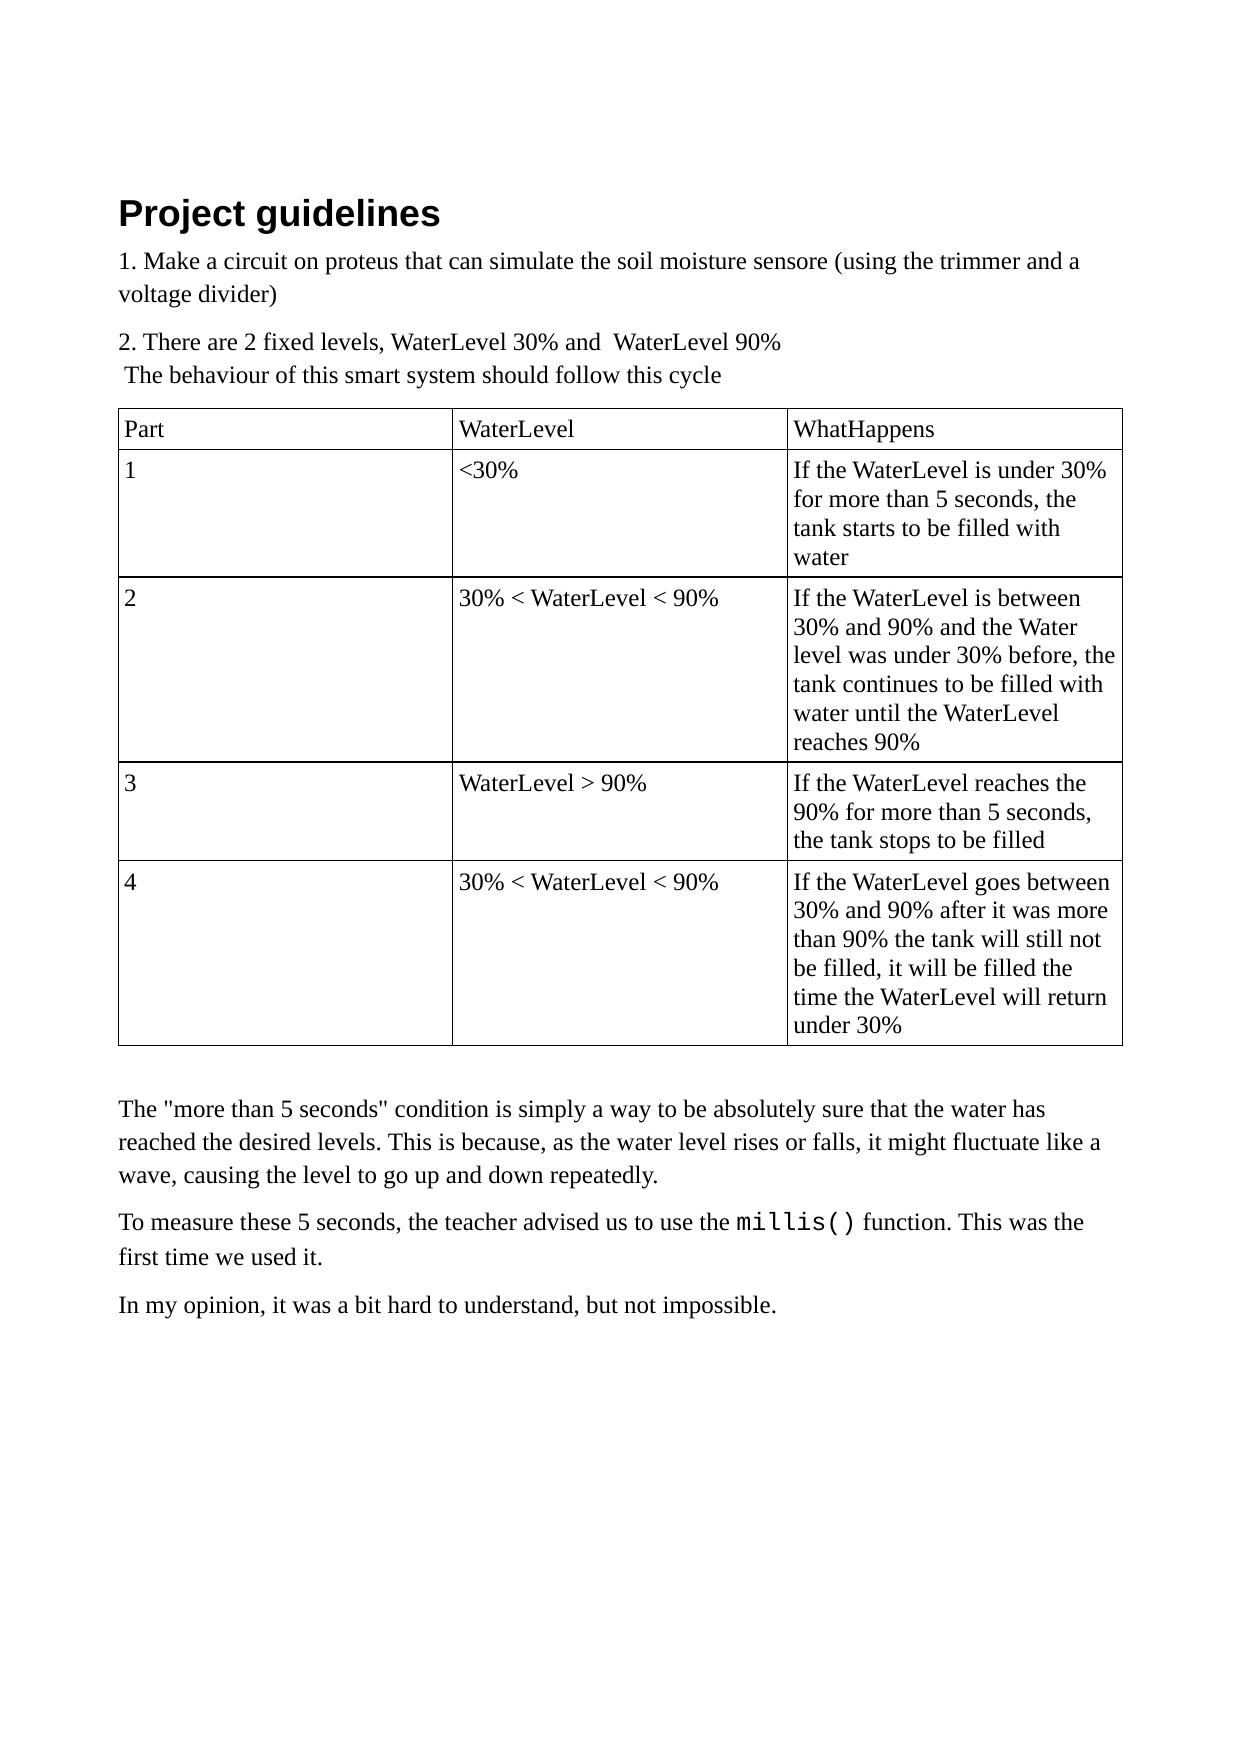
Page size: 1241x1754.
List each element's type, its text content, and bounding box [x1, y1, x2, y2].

table_header WhatHappens [788, 409, 1122, 449]
subtitle Project guidelines [118, 191, 1122, 234]
table_cell If the WaterLevel is under 30% for more than 5 seconds, the tank starts to be filled with water [788, 450, 1122, 576]
text The "more than 5 seconds" condition is simply a way to be absolutely sure that the water has reached the desired levels. This is because, as the water level rises or falls, it might fluctuate like a wave, causing the level to go up and down repeatedly. [118, 1094, 1122, 1188]
text 2. There are 2 fixed levels, WaterLevel 30% and WaterLevel 90% The behaviour of this smart system should follow this cycle [118, 327, 1122, 389]
table_cell 4 [119, 861, 452, 1045]
text 1. Make a circuit on proteus that can simulate the soil moisture sensore (using the trimmer and a voltage divider) [118, 246, 1122, 308]
table_header Part [119, 409, 452, 449]
table_cell WaterLevel > 90% [453, 763, 787, 860]
table_cell 30% < WaterLevel < 90% [453, 861, 787, 1045]
table_cell <30% [453, 450, 787, 576]
table_cell If the WaterLevel goes between 30% and 90% after it was more than 90% the tank will still not be filled, it will be filled the time the WaterLevel will return under 30% [788, 861, 1122, 1045]
table_cell 1 [119, 450, 452, 576]
table_cell 3 [119, 763, 452, 860]
table_header WaterLevel [453, 409, 787, 449]
text To measure these 5 seconds, the teacher advised us to use the millis() function. This was the first time we used it. [118, 1207, 1122, 1271]
text In my opinion, it was a bit hard to understand, but not impossible. [118, 1290, 1122, 1319]
table_cell 30% < WaterLevel < 90% [453, 578, 787, 761]
table_cell 2 [119, 578, 452, 761]
table_cell If the WaterLevel reaches the 90% for more than 5 seconds, the tank stops to be filled [788, 763, 1122, 860]
table_cell If the WaterLevel is between 30% and 90% and the Water level was under 30% before, the tank continues to be filled with water until the WaterLevel reaches 90% [788, 578, 1122, 761]
